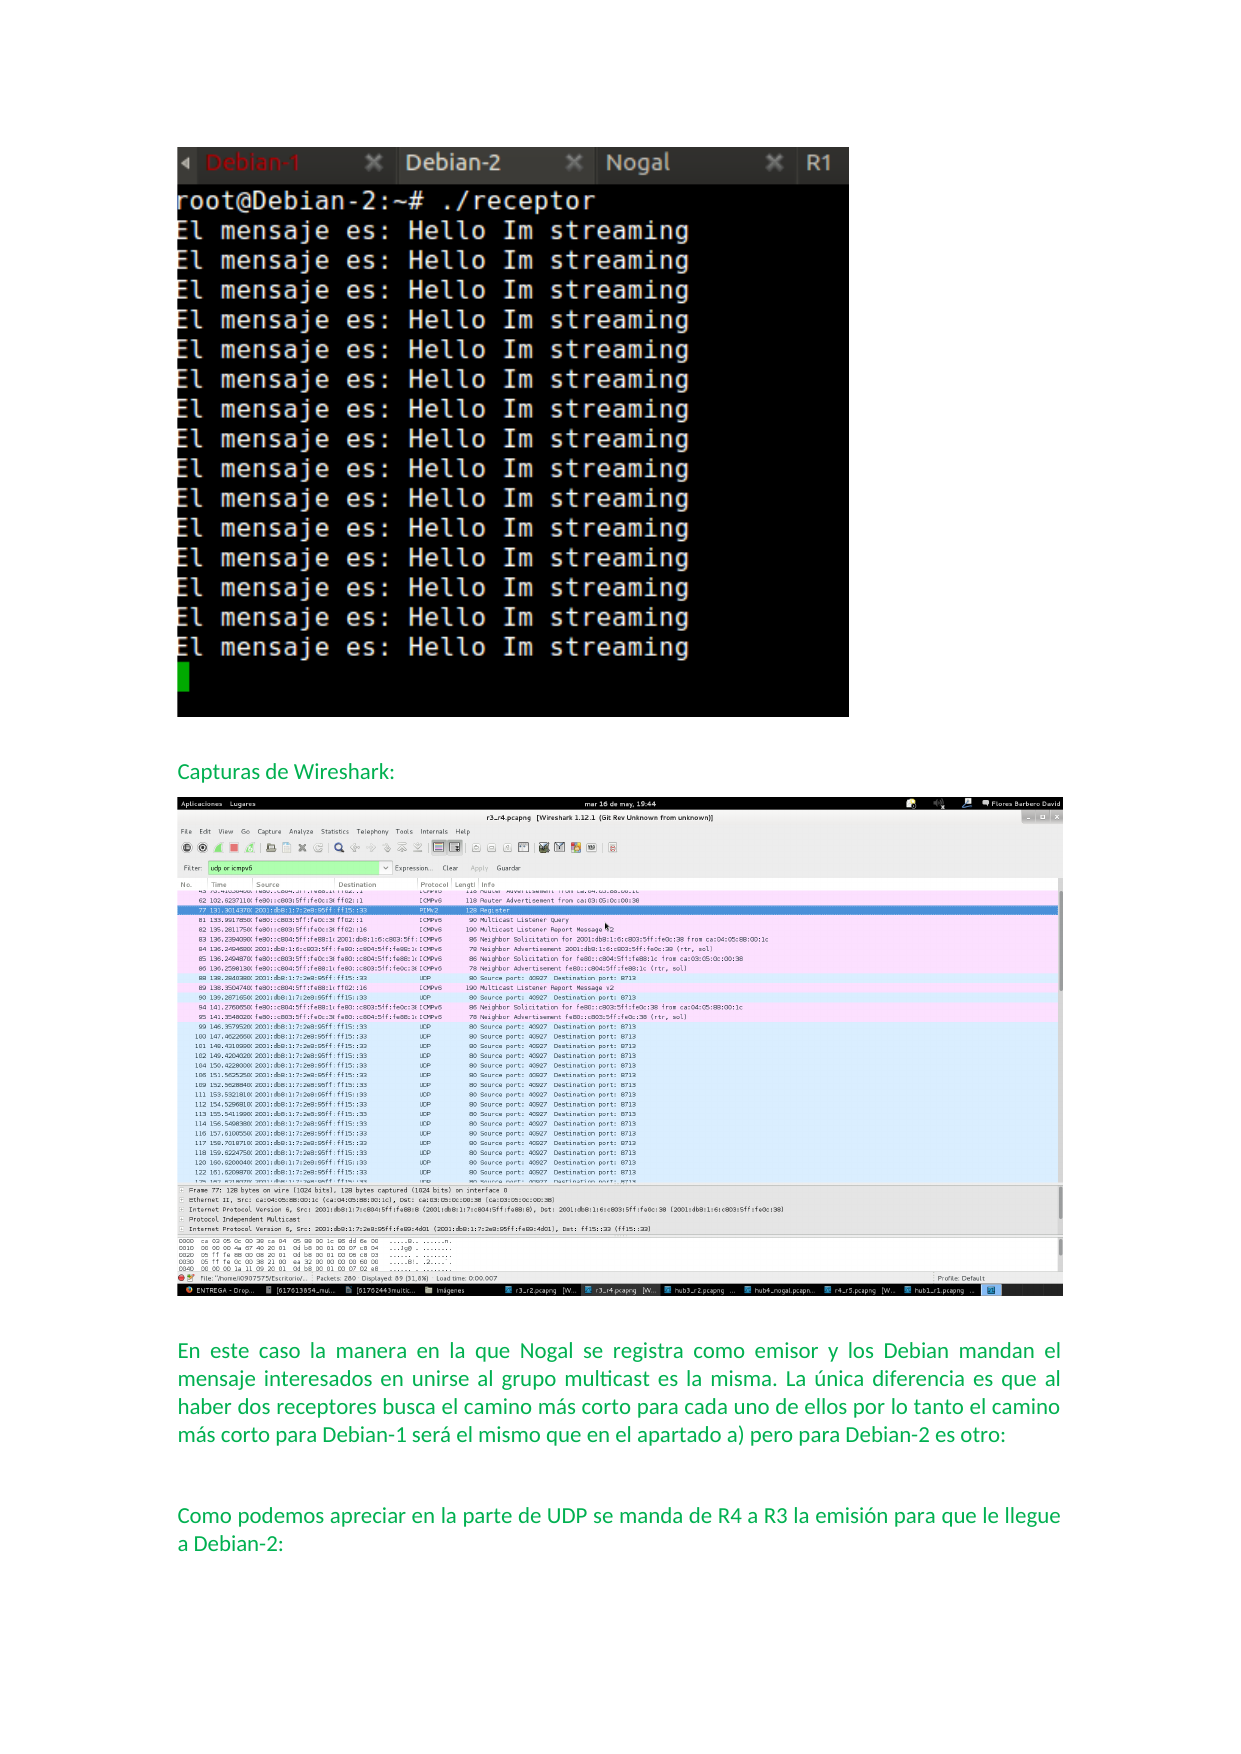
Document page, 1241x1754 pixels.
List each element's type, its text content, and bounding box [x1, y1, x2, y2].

picture [177, 797, 1063, 1296]
picture [177, 147, 849, 717]
text En este caso la manera en la que Nogal se registra como emisor y los Debian mandan el mensaje interesados en unirse al grupo multicast es la misma. La única diferencia es que al haber dos receptores busca el camino más corto para cada uno de ellos por lo tanto el camino más corto para Debian-1 será el mismo que en el apartado a) pero para Debian-2 es otro: [177, 1336, 1063, 1448]
text Como podemos apreciar en la parte de UDP se manda de R4 a R3 la emisión para que le llegue a Debian-2: [177, 1501, 1063, 1557]
text Capturas de Wireshark: [177, 757, 1063, 785]
